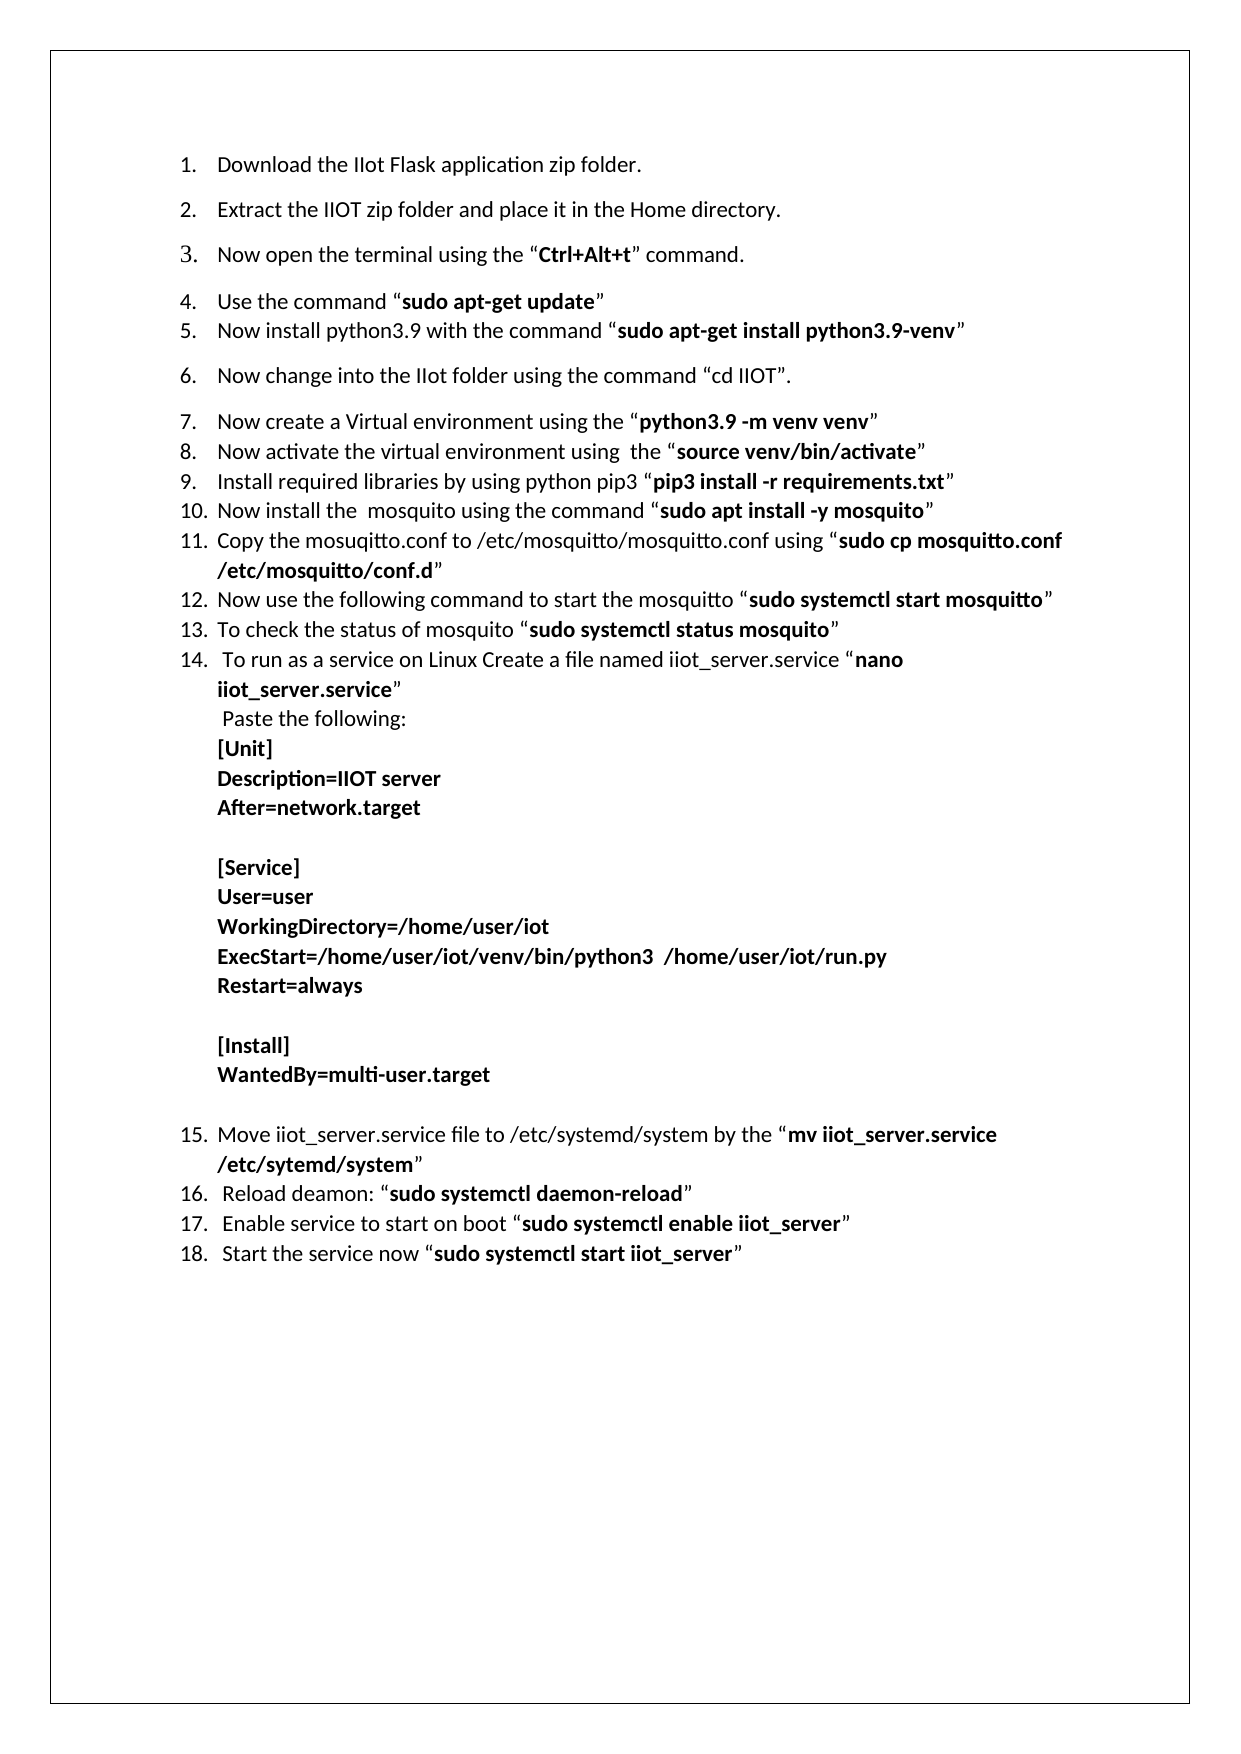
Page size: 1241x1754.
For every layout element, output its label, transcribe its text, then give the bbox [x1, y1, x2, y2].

list Use the command “sudo apt-get update” [179, 285, 1090, 315]
list [Unit] [217, 732, 1090, 762]
list Copy the mosuqitto.conf to /etc/mosquitto/mosquitto.conf using “sudo cp mosquitto.conf /etc/mosquitto/conf.d” [179, 524, 1090, 584]
list Now open the terminal using the “Ctrl+Alt+t” command. [179, 239, 1090, 268]
list Download the IIot Flask application zip folder. [179, 150, 1090, 178]
list Enable service to start on boot “sudo systemctl enable iiot_server” [179, 1207, 1090, 1237]
list Install required libraries by using python pip3 “pip3 install -r requirements.txt” [179, 465, 1090, 495]
list To run as a service on Linux Create a file named iiot_server.service “nano iiot_server.service” [179, 643, 1090, 703]
list [Service] [217, 851, 1090, 881]
list Now install the mosquito using the command “sudo apt install -y mosquito” [179, 495, 1090, 524]
list ExecStart=/home/user/iot/venv/bin/python3 /home/user/iot/run.py [217, 940, 1090, 970]
list Description=IIOT server [217, 762, 1090, 792]
list Now activate the virtual environment using the “source venv/bin/activate” [179, 436, 1090, 465]
list WantedBy=multi-user.target [217, 1059, 1090, 1089]
list Now create a Virtual environment using the “python3.9 -m venv venv” [179, 406, 1090, 436]
list WorkingDirectory=/home/user/iot [217, 911, 1090, 940]
list Now use the following command to start the mosquitto “sudo systemctl start mosquitto” [179, 584, 1090, 614]
list Move iiot_server.service file to /etc/systemd/system by the “mv iiot_server.service /etc/sytemd/system” [179, 1118, 1090, 1178]
list To check the status of mosquito “sudo systemctl status mosquito” [179, 614, 1090, 643]
list After=network.target [217, 792, 1090, 821]
list Restart=always [217, 970, 1090, 999]
list Start the service now “sudo systemctl start iiot_server” [179, 1237, 1090, 1267]
list Reload deamon: “sudo systemctl daemon-reload” [179, 1178, 1090, 1207]
list Paste the following: [217, 703, 1090, 732]
list Extract the IIOT zip folder and place it in the Home directory. [179, 195, 1090, 223]
list [Install] [217, 1029, 1090, 1059]
list Now change into the IIot folder using the command “cd IIOT”. [179, 361, 1090, 389]
list User=user [217, 881, 1090, 911]
list Now install python3.9 with the command “sudo apt-get install python3.9-venv” [179, 315, 1090, 344]
